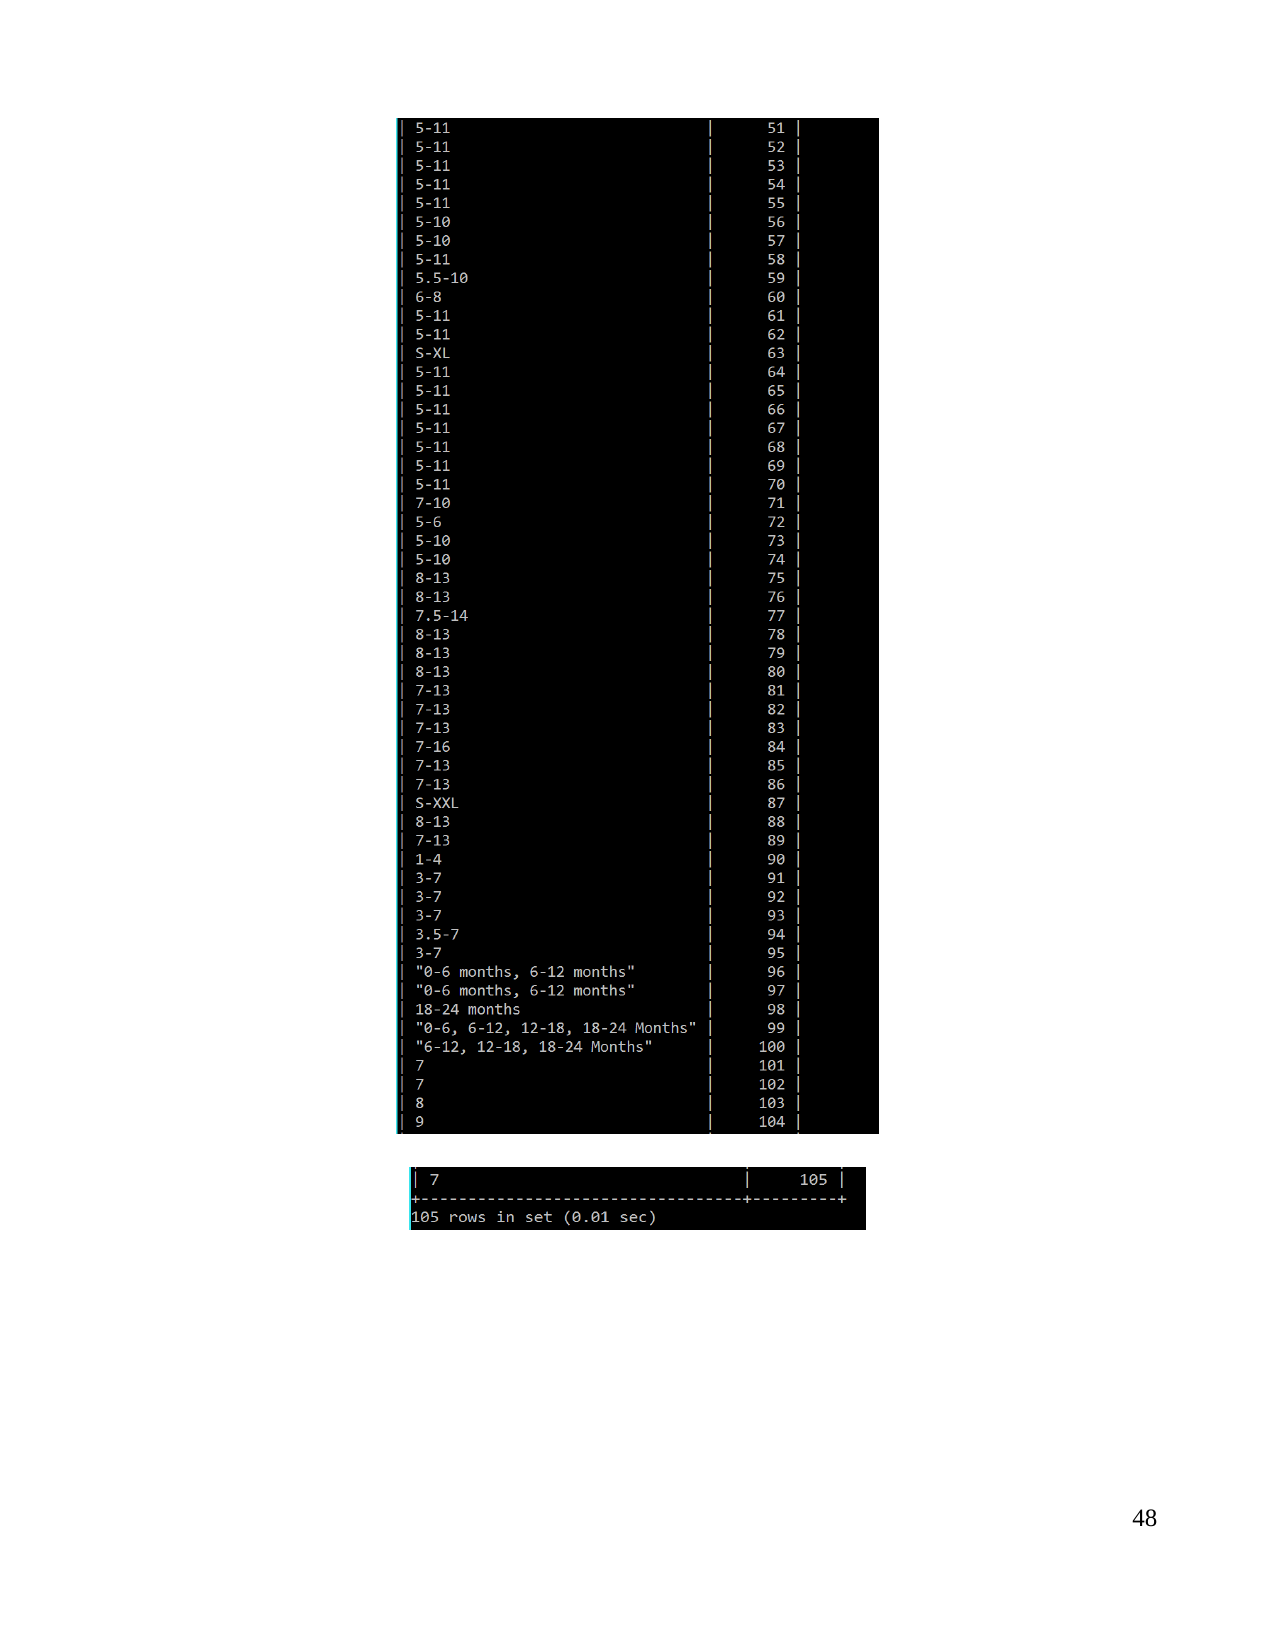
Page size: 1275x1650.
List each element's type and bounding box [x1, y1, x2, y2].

picture [409, 1167, 866, 1230]
picture [396, 118, 879, 1134]
